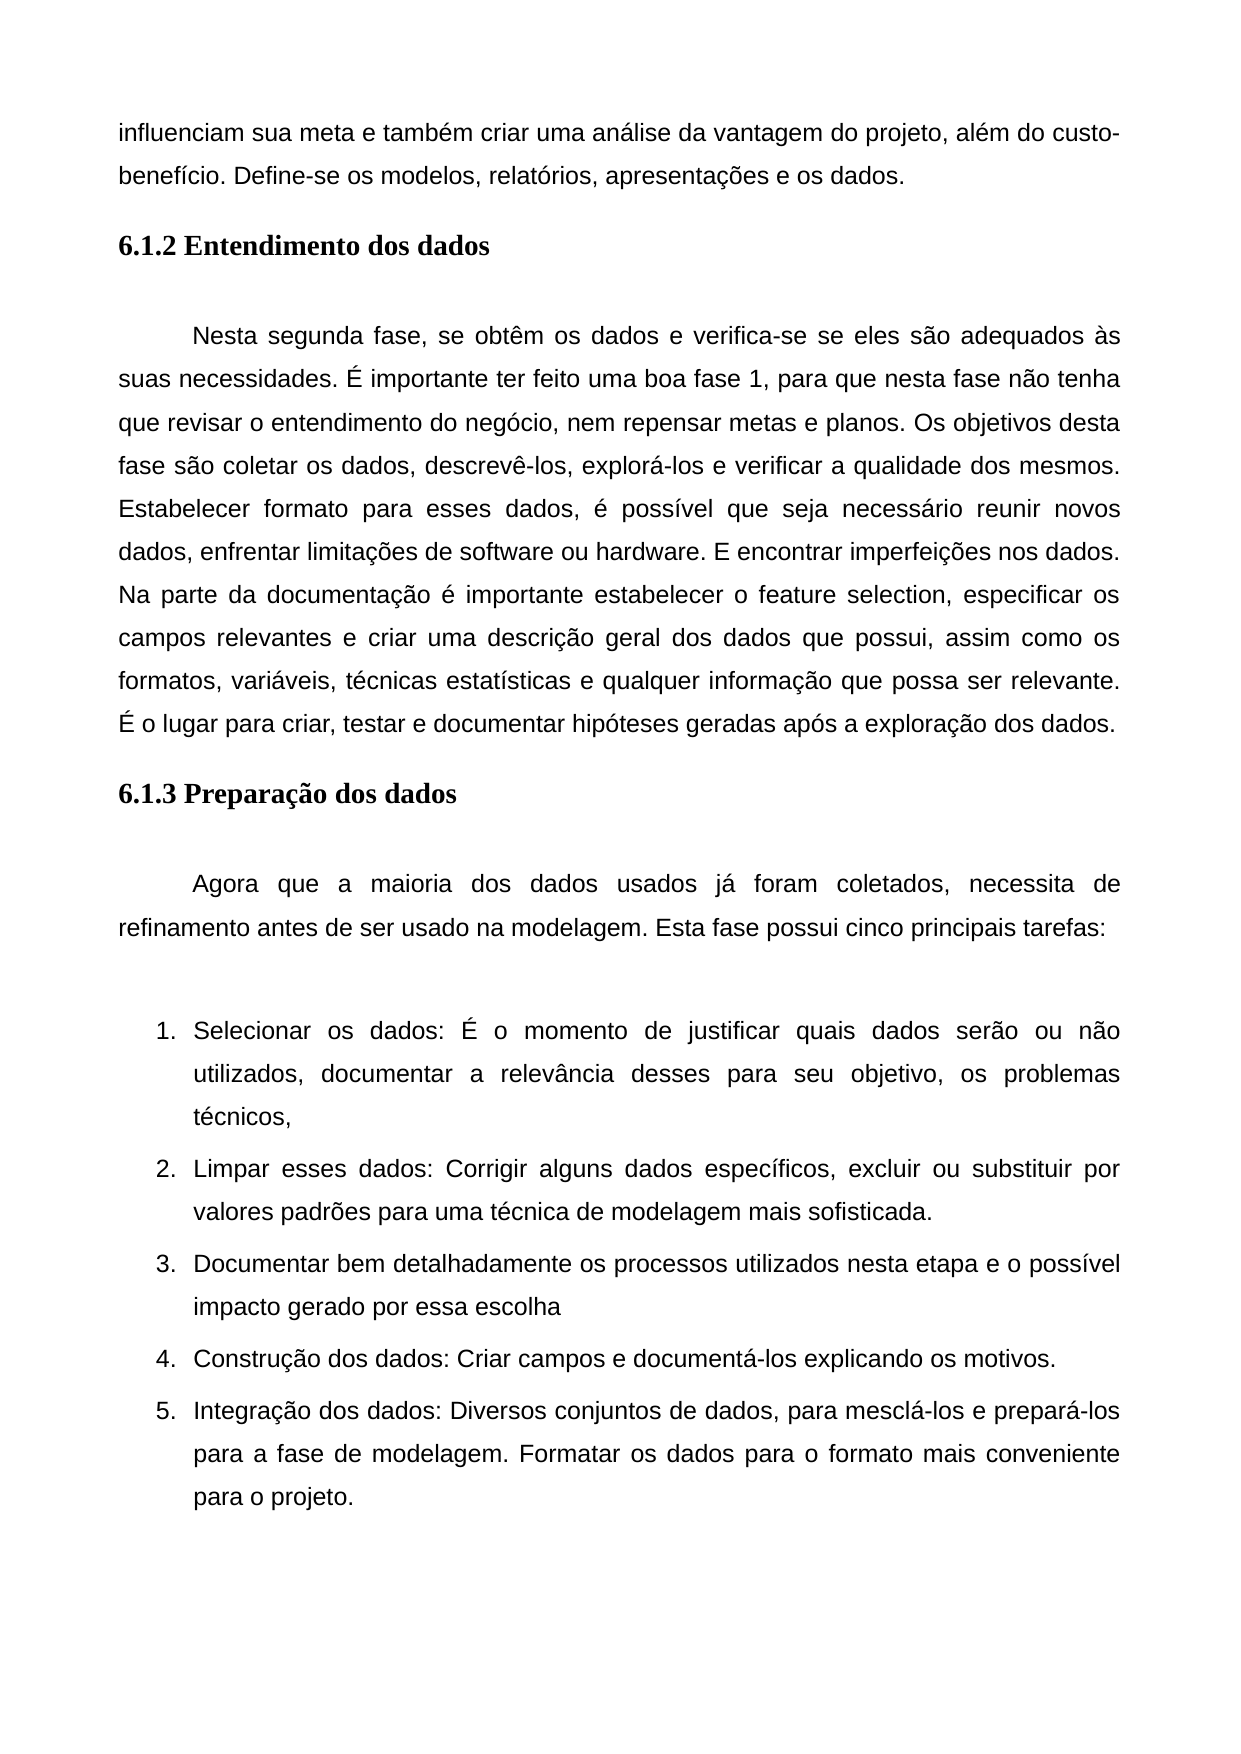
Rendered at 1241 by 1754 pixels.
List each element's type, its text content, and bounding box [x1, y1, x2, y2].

list Construção dos dados: Criar campos e documentá-los explicando os motivos. [156, 1344, 1122, 1373]
text Nesta segunda fase, se obtêm os dados e verifica-se se eles são adequados às suas necessidades. É importante ter feito uma boa fase 1, para que nesta fase não tenha que revisar o entendimento do negócio, nem repensar metas e planos. Os objetivos desta fase são coletar os dados, descrevê-los, explorá-los e verificar a qualidade dos mesmos. Estabelecer formato para esses dados, é possível que seja necessário reunir novos dados, enfrentar limitações de software ou hardware. E encontrar imperfeições nos dados. Na parte da documentação é importante estabelecer o feature selection, especificar os campos relevantes e criar uma descrição geral dos dados que possui, assim como os formatos, variáveis, técnicas estatísticas e qualquer informação que possa ser relevante. É o lugar para criar, testar e documentar hipóteses geradas após a exploração dos dados. [118, 321, 1122, 738]
subtitle 6.1.3 Preparação dos dados [118, 776, 1122, 809]
subtitle 6.1.2 Entendimento dos dados [118, 228, 1122, 261]
list Limpar esses dados: Corrigir alguns dados específicos, excluir ou substituir por valores padrões para uma técnica de modelagem mais sofisticada. [156, 1154, 1122, 1226]
text Agora que a maioria dos dados usados já foram coletados, necessita de refinamento antes de ser usado na modelagem. Esta fase possui cinco principais tarefas: [118, 869, 1122, 941]
text influenciam sua meta e também criar uma análise da vantagem do projeto, além do custo-benefício. Define-se os modelos, relatórios, apresentações e os dados. [118, 118, 1122, 190]
list Selecionar os dados: É o momento de justificar quais dados serão ou não utilizados, documentar a relevância desses para seu objetivo, os problemas técnicos, [156, 1016, 1122, 1131]
list Documentar bem detalhadamente os processos utilizados nesta etapa e o possível impacto gerado por essa escolha [156, 1249, 1122, 1321]
list Integração dos dados: Diversos conjuntos de dados, para mesclá-los e prepará-los para a fase de modelagem. Formatar os dados para o formato mais conveniente para o projeto. [156, 1396, 1122, 1511]
